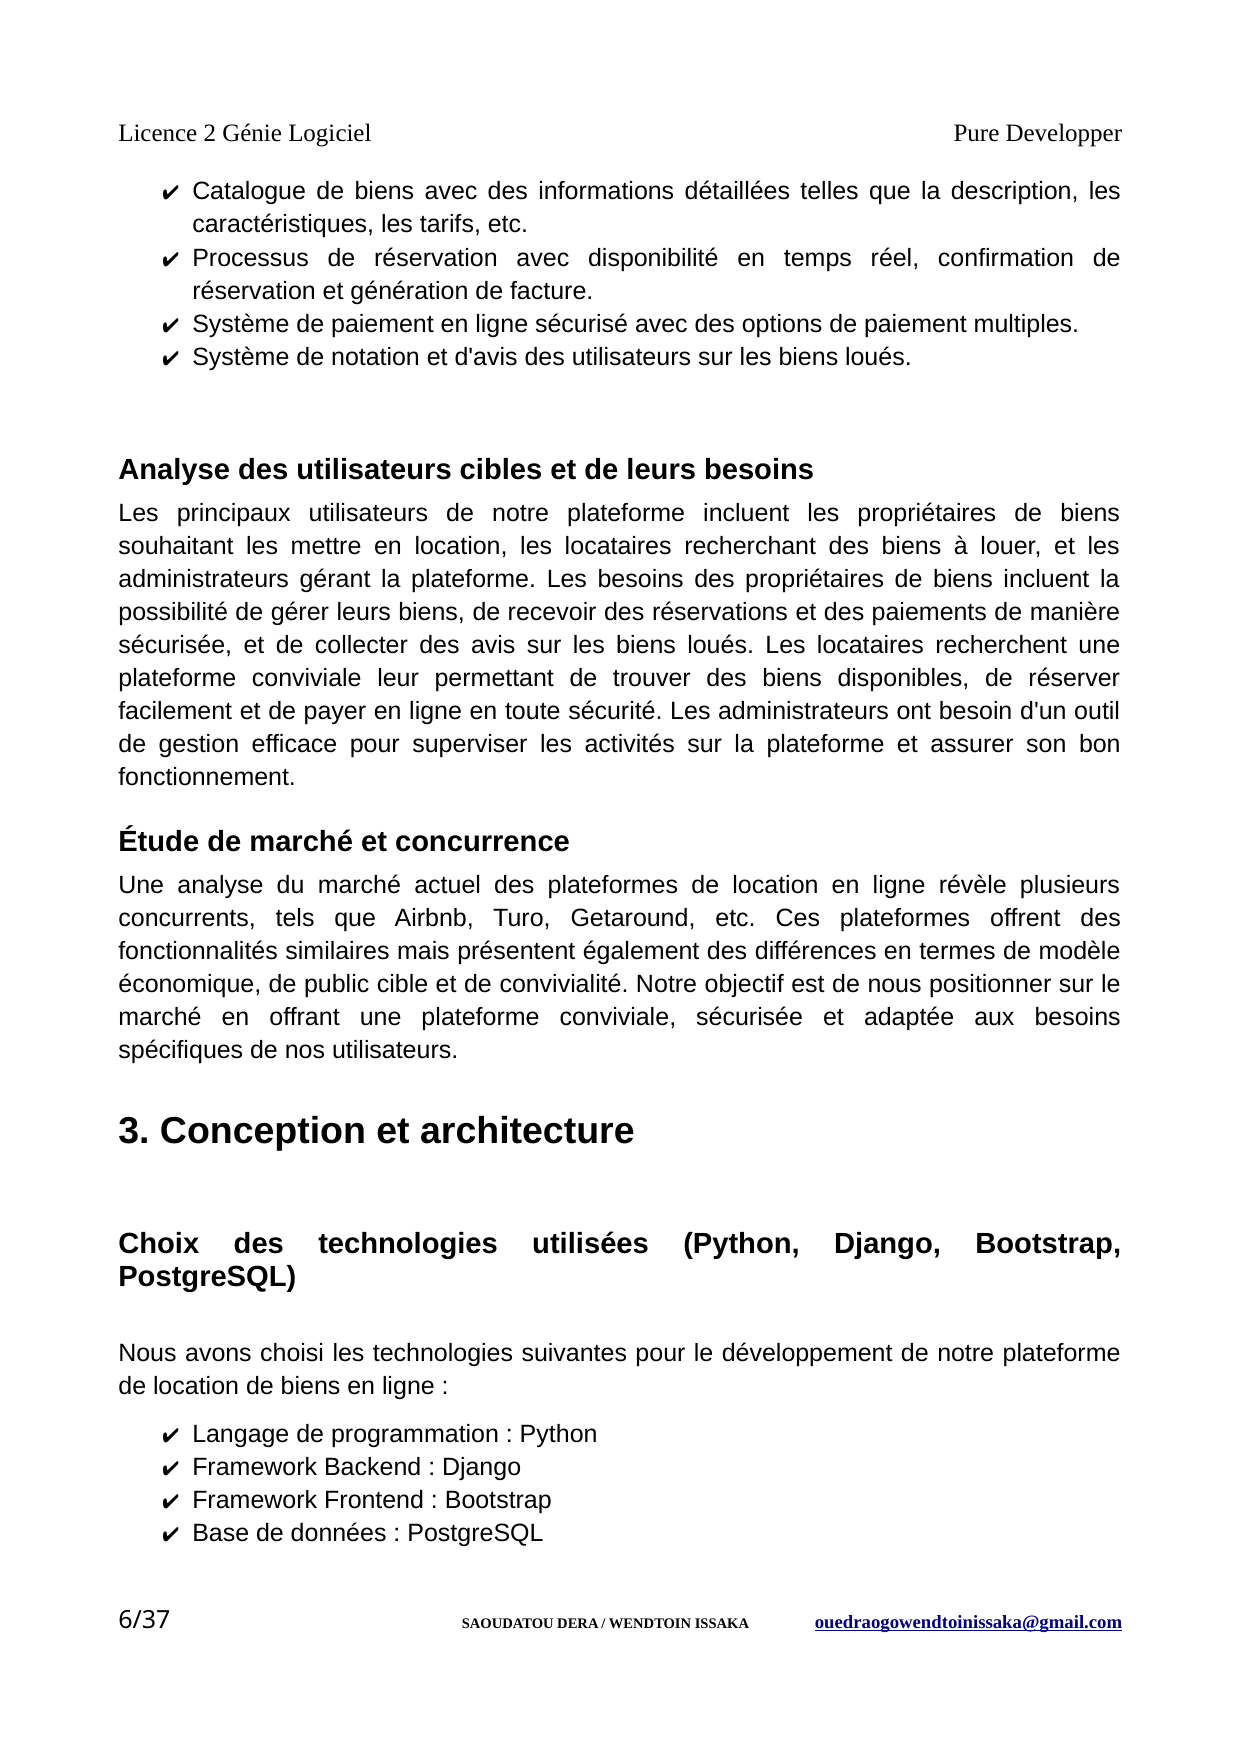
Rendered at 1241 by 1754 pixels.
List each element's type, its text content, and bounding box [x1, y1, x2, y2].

list Processus de réservation avec disponibilité en temps réel, confirmation de réservation et génération de facture. [162, 242, 1122, 304]
list Système de notation et d'avis des utilisateurs sur les biens loués. [162, 342, 1122, 371]
subtitle 3. Conception et architecture [118, 1108, 1122, 1151]
text Nous avons choisi les technologies suivantes pour le développement de notre plateforme de location de biens en ligne : [118, 1305, 1122, 1400]
text Une analyse du marché actuel des plateformes de location en ligne révèle plusieurs concurrents, tels que Airbnb, Turo, Getaround, etc. Ces plateformes offrent des fonctionnalités similaires mais présentent également des différences en termes de modèle économique, de public cible et de convivialité. Notre objectif est de nous positionner sur le marché en offrant une plateforme conviviale, sécurisée et adaptée aux besoins spécifiques de nos utilisateurs. [118, 870, 1122, 1064]
list Framework Frontend : Bootstrap [162, 1485, 1122, 1514]
list Framework Backend : Django [162, 1452, 1122, 1481]
list Système de paiement en ligne sécurisé avec des options de paiement multiples. [162, 309, 1122, 337]
list Catalogue de biens avec des informations détaillées telles que la description, les caractéristiques, les tarifs, etc. [162, 176, 1122, 238]
subtitle Choix des technologies utilisées (Python, Django, Bootstrap, PostgreSQL) [118, 1226, 1122, 1293]
list Langage de programmation : Python [162, 1419, 1122, 1448]
list Base de données : PostgreSQL [162, 1518, 1122, 1547]
text Les principaux utilisateurs de notre plateforme incluent les propriétaires de biens souhaitant les mettre en location, les locataires recherchant des biens à louer, et les administrateurs gérant la plateforme. Les besoins des propriétaires de biens incluent la possibilité de gérer leurs biens, de recevoir des réservations et des paiements de manière sécurisée, et de collecter des avis sur les biens loués. Les locataires recherchent une plateforme conviviale leur permettant de trouver des biens disponibles, de réserver facilement et de payer en ligne en toute sécurité. Les administrateurs ont besoin d'un outil de gestion efficace pour superviser les activités sur la plateforme et assurer son bon fonctionnement. [118, 498, 1122, 791]
subtitle Analyse des utilisateurs cibles et de leurs besoins [118, 452, 1122, 485]
subtitle Étude de marché et concurrence [118, 824, 1122, 858]
